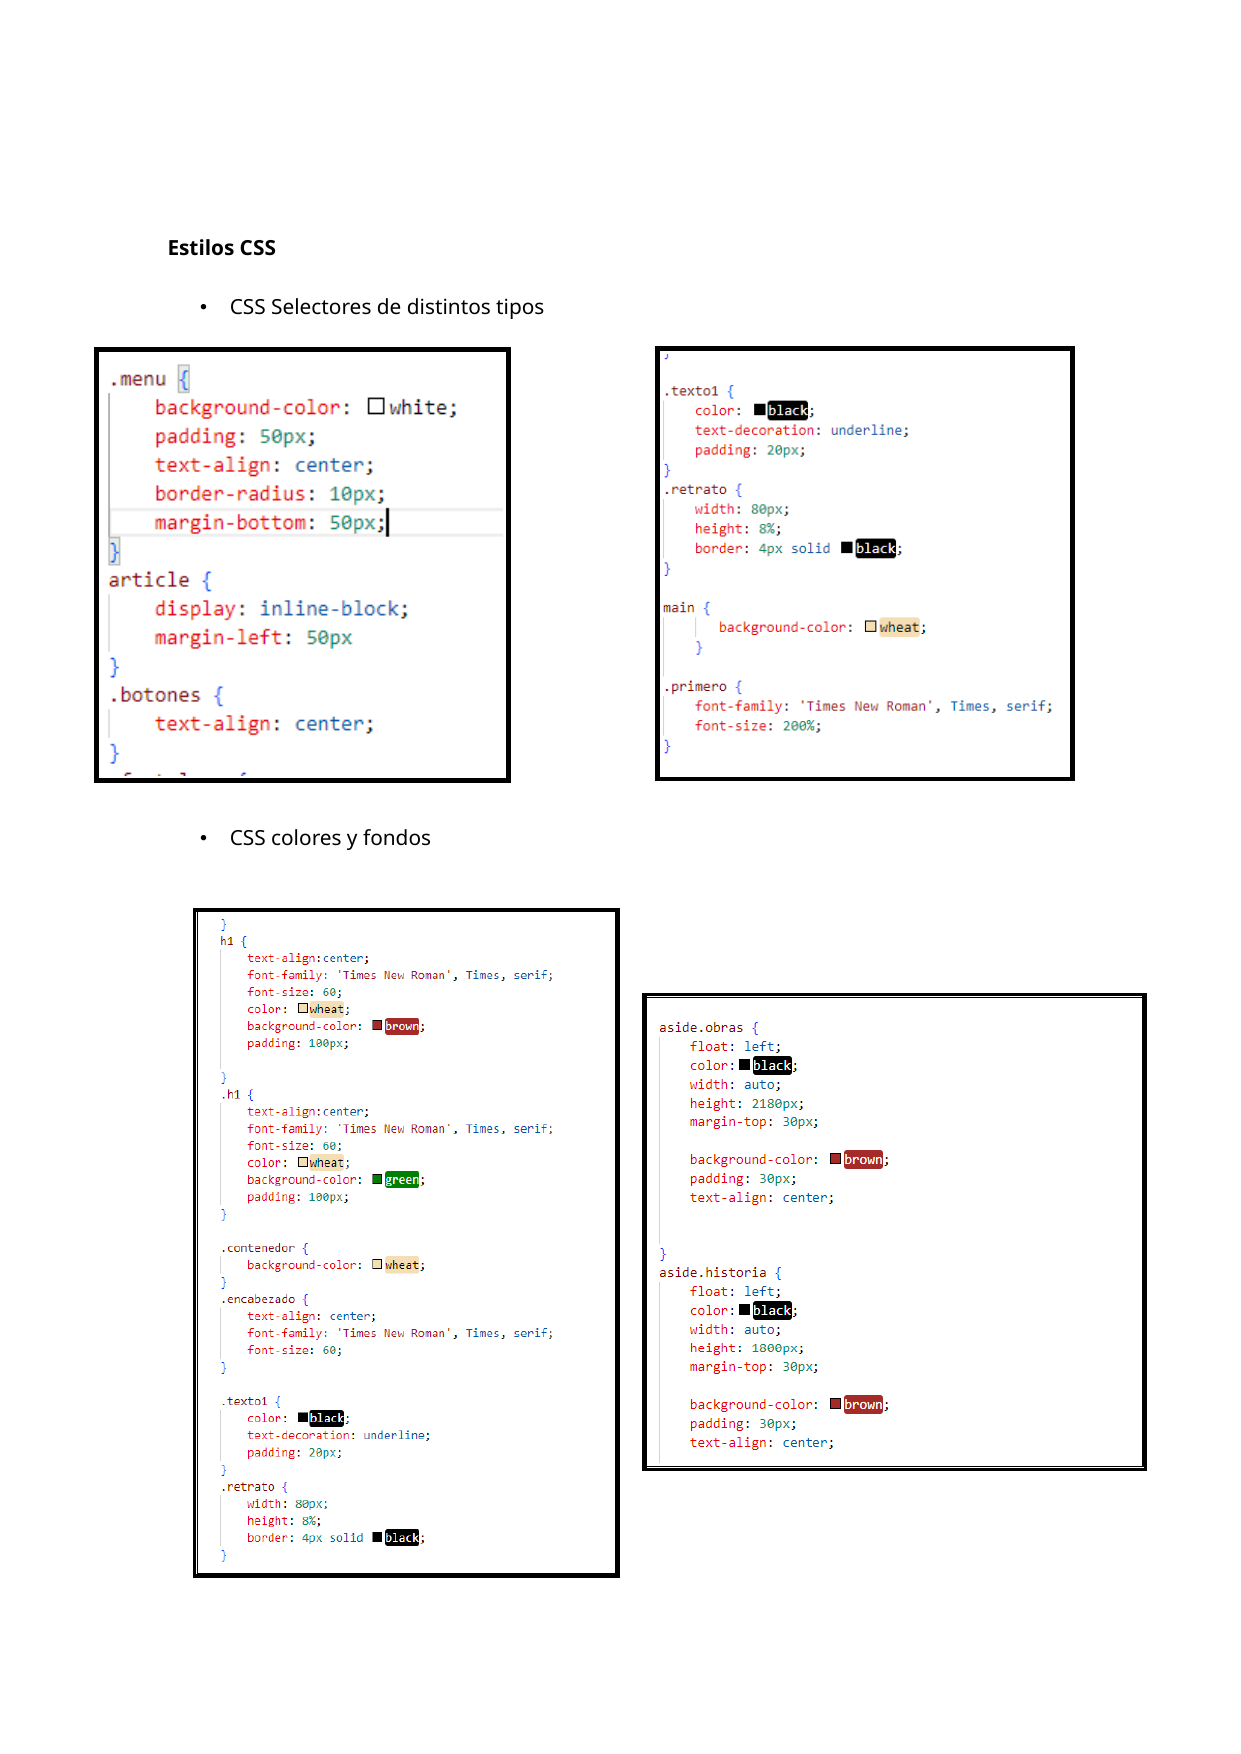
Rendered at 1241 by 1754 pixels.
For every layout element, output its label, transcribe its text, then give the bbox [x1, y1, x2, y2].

list CSS colores y fondos [200, 823, 1106, 852]
list CSS Selectores de distintos tipos [200, 292, 1106, 321]
picture [663, 354, 1068, 774]
picture [201, 915, 613, 1570]
text Estilos CSS [167, 233, 1106, 262]
picture [649, 1001, 1140, 1463]
picture [101, 355, 504, 776]
